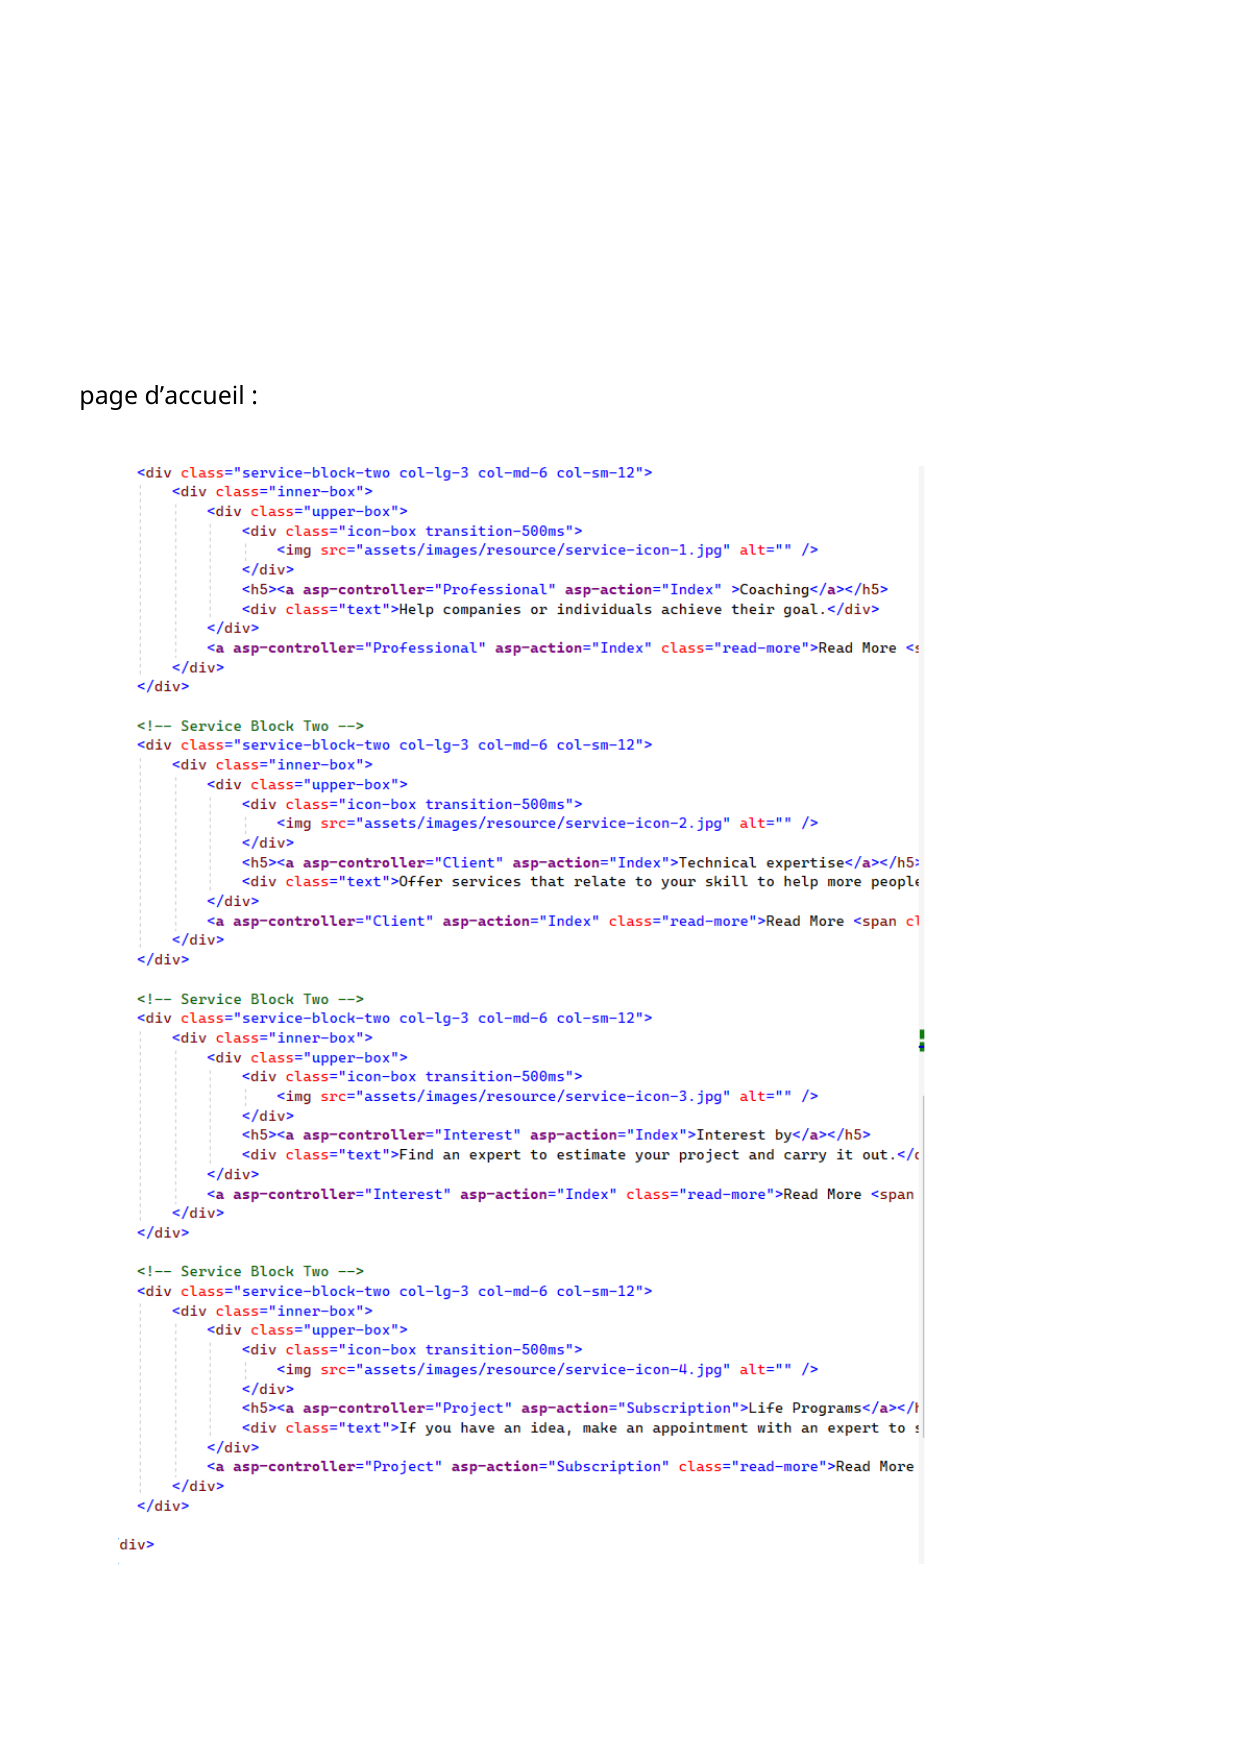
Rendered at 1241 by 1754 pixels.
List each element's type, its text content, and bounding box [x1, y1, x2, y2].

text page d’accueil : [79, 384, 1093, 410]
